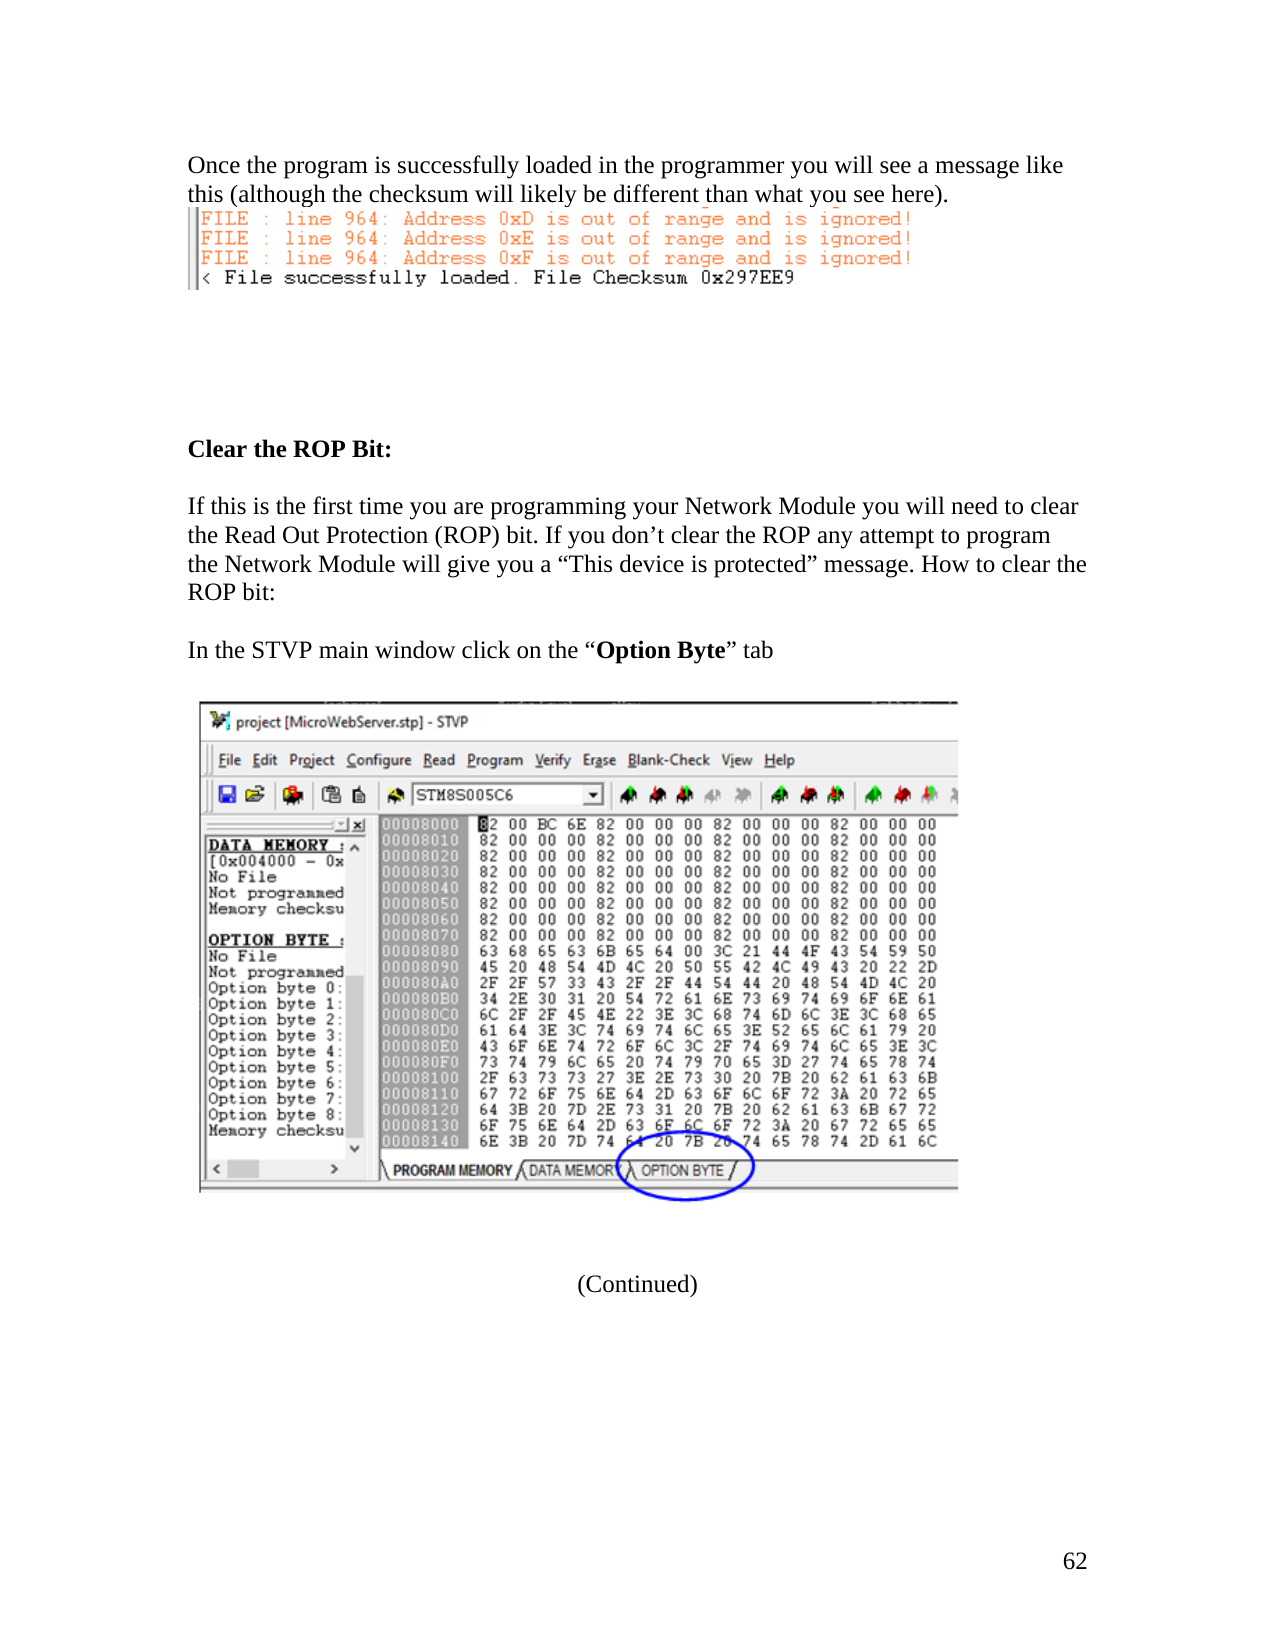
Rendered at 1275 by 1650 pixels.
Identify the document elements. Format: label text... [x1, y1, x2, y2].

text In the STVP main window click on the “Option Byte” tab [187, 635, 1087, 664]
text If this is the first time you are programming your Network Module you will need to clear the Read Out Protection (ROP) bit. If you don’t clear the ROP any attempt to program the Network Module will give you a “This device is protected” message. How to clear the ROP bit: [187, 491, 1087, 606]
text Clear the ROP Bit: [187, 434, 1087, 462]
text Once the program is successfully loaded in the programmer you will see a message like this (although the checksum will likely be different than what you see here). [187, 150, 1087, 207]
picture [187, 692, 975, 1211]
text (Continued) [187, 1269, 1087, 1297]
picture [187, 207, 1062, 290]
